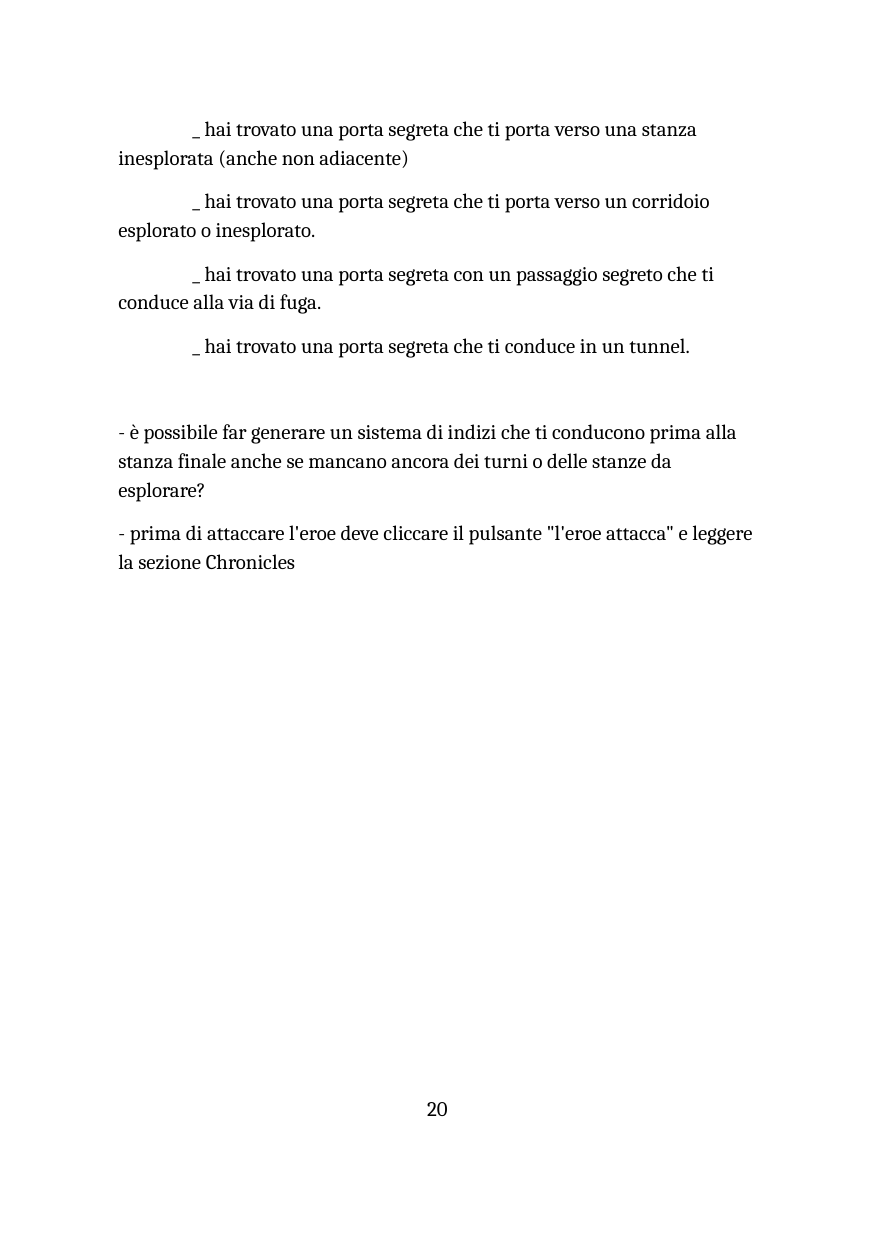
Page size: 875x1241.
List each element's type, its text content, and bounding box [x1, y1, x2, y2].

text - è possibile far generare un sistema di indizi che ti conducono prima alla stanza finale anche se mancano ancora dei turni o delle stanze da esplorare? [118, 421, 756, 502]
text _ hai trovato una porta segreta che ti porta verso una stanza inesplorata (anche non adiacente) [118, 118, 756, 171]
text _ hai trovato una porta segreta con un passaggio segreto che ti conduce alla via di fuga. [118, 262, 756, 315]
text - prima di attaccare l'eroe deve cliccare il pulsante "l'eroe attacca" e leggere la sezione Chronicles [118, 522, 756, 574]
text _ hai trovato una porta segreta che ti conduce in un tunnel. [118, 334, 756, 358]
text _ hai trovato una porta segreta che ti porta verso un corridoio esplorato o inesplorato. [118, 190, 756, 243]
